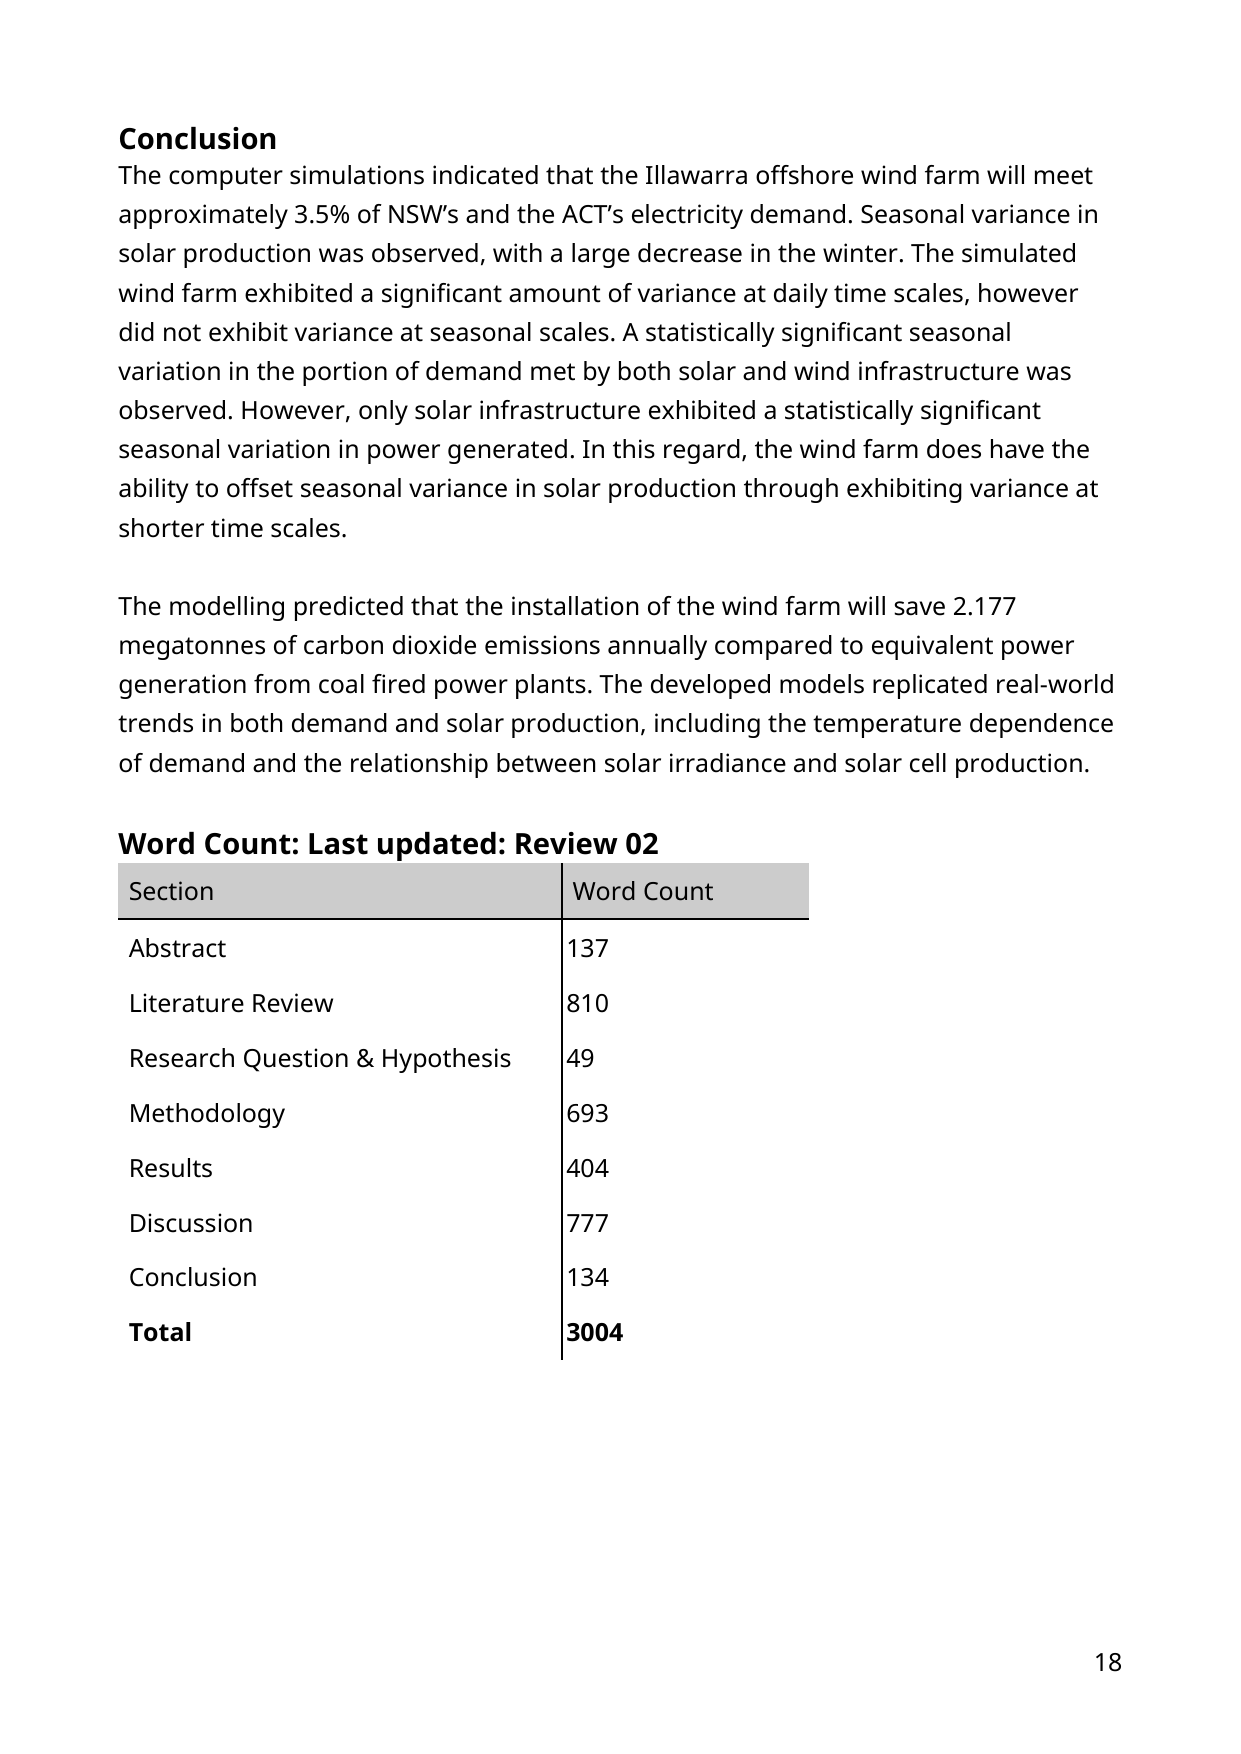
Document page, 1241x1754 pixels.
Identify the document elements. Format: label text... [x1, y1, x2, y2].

table_cell 693 [563, 1085, 809, 1140]
table_cell Results [118, 1140, 561, 1195]
table_cell 49 [563, 1030, 809, 1085]
table_cell Literature Review [118, 975, 561, 1030]
table_header Section [118, 863, 561, 918]
table_cell Research Question & Hypothesis [118, 1030, 561, 1085]
table_cell Abstract [118, 920, 561, 975]
table_cell 777 [563, 1195, 809, 1250]
text The computer simulations indicated that the Illawarra offshore wind farm will meet approximately 3.5% of NSW’s and the ACT’s electricity demand. Seasonal variance in solar production was observed, with a large decrease in the winter. The simulated wind farm exhibited a significant amount of variance at daily time scales, however did not exhibit variance at seasonal scales. A statistically significant seasonal variation in the portion of demand met by both solar and wind infrastructure was observed. However, only solar infrastructure exhibited a statistically significant seasonal variation in power generated. In this regard, the wind farm does have the ability to offset seasonal variance in solar production through exhibiting variance at shorter time scales. [118, 158, 1122, 544]
table_cell Methodology [118, 1085, 561, 1140]
table_cell Discussion [118, 1195, 561, 1250]
subtitle Word Count: Last updated: Review 02 [118, 823, 1122, 863]
table_cell Total [118, 1305, 561, 1359]
table_cell 134 [563, 1250, 809, 1304]
table_header Word Count [563, 863, 809, 918]
table_cell 137 [563, 920, 809, 975]
table_cell 3004 [563, 1305, 809, 1359]
subtitle Conclusion [118, 118, 1122, 158]
table_cell 810 [563, 975, 809, 1030]
table_cell 404 [563, 1140, 809, 1195]
text The modelling predicted that the installation of the wind farm will save 2.177 megatonnes of carbon dioxide emissions annually compared to equivalent power generation from coal fired power plants. The developed models replicated real-world trends in both demand and solar production, including the temperature dependence of demand and the relationship between solar irradiance and solar cell production. [118, 588, 1122, 779]
table_cell Conclusion [118, 1250, 561, 1304]
